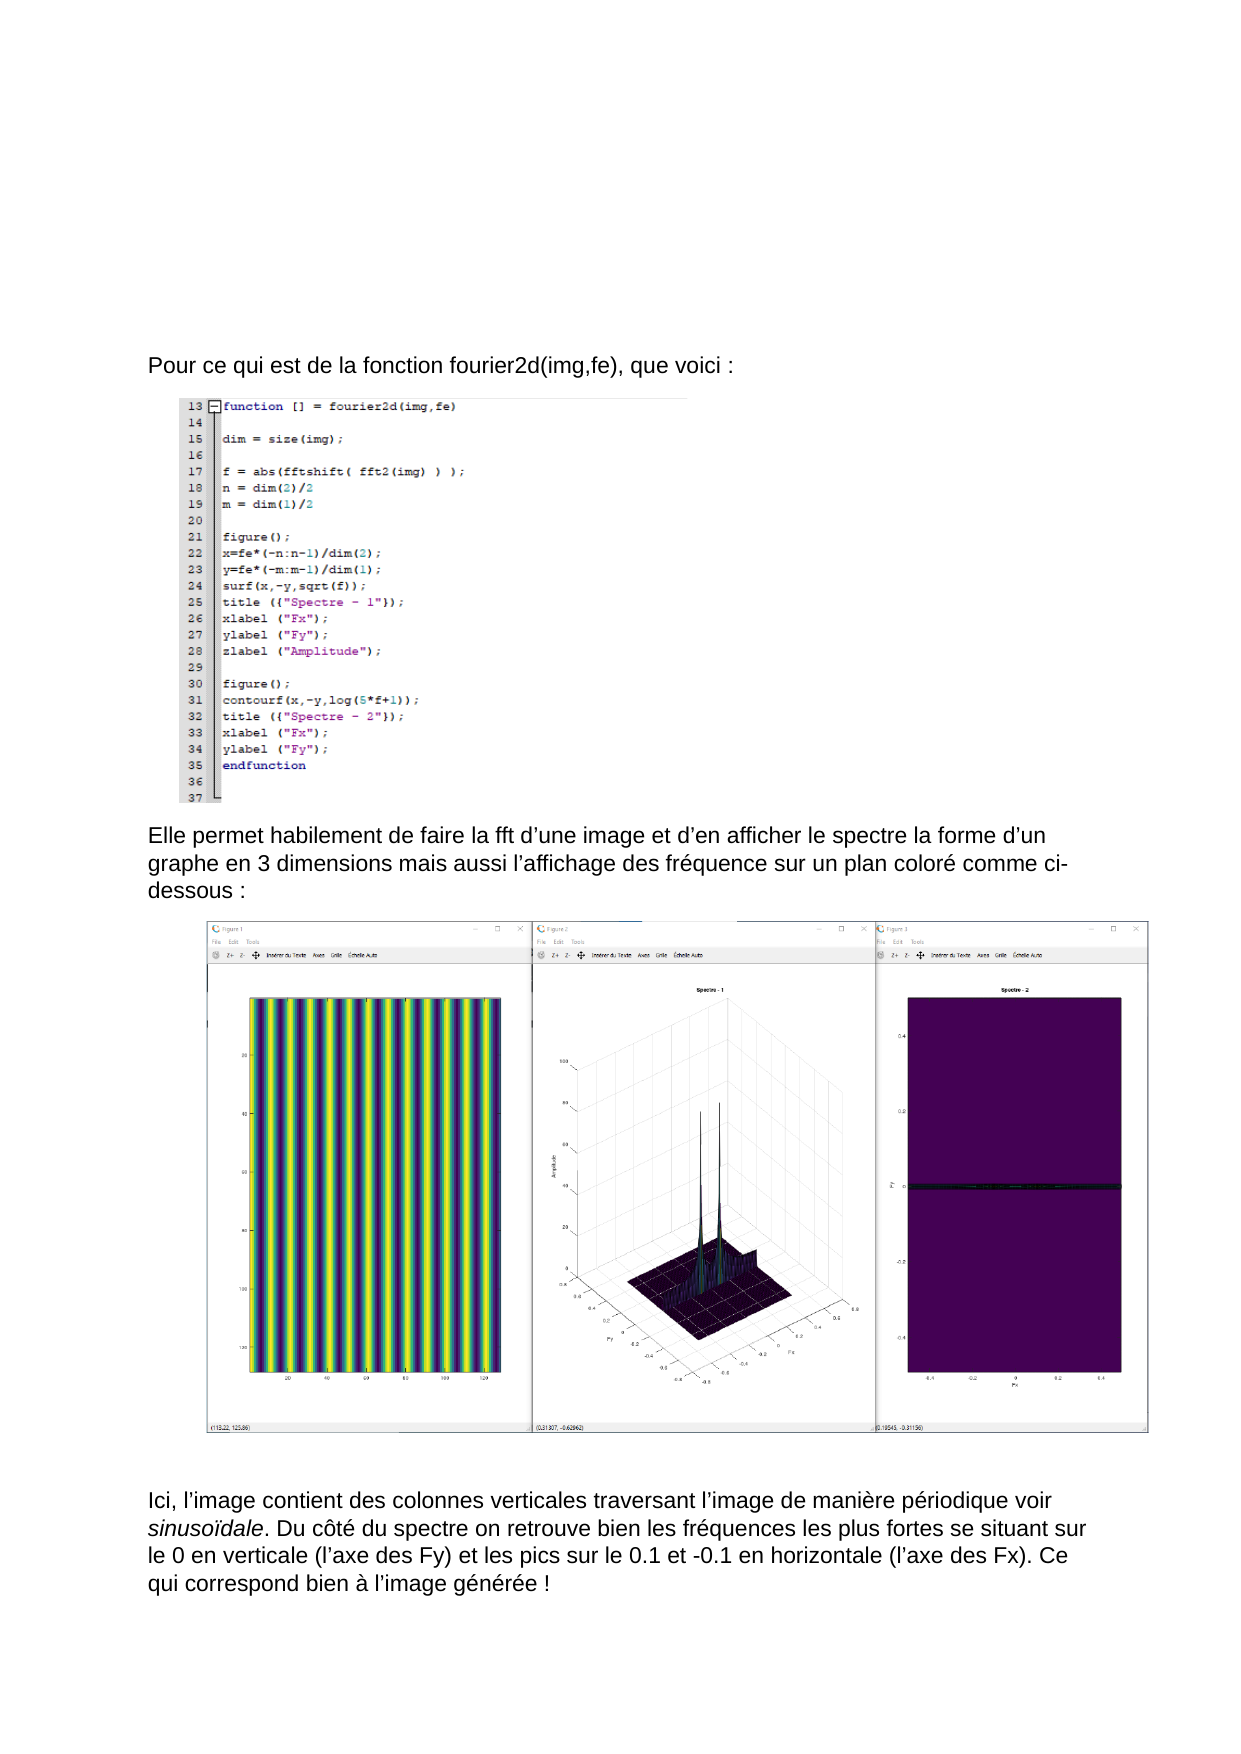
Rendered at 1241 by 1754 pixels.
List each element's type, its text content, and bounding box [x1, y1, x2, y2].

text Pour ce qui est de la fonction fourier2d(img,fe), que voici : [148, 352, 1093, 378]
text Ici, l’image contient des colonnes verticales traversant l’image de manière périodique voir sinusoïdale. Du côté du spectre on retrouve bien les fréquences les plus fortes se situant sur le 0 en verticale (l’axe des Fy) et les pics sur le 0.1 et -0.1 en horizontale (l’axe des Fx). Ce qui correspond bien à l’image générée ! [148, 1487, 1093, 1596]
text Elle permet habilement de faire la fft d’une image et d’en afficher le spectre la forme d’un graphe en 3 dimensions mais aussi l’affichage des fréquence sur un plan coloré comme ci-dessous : [148, 822, 1093, 904]
